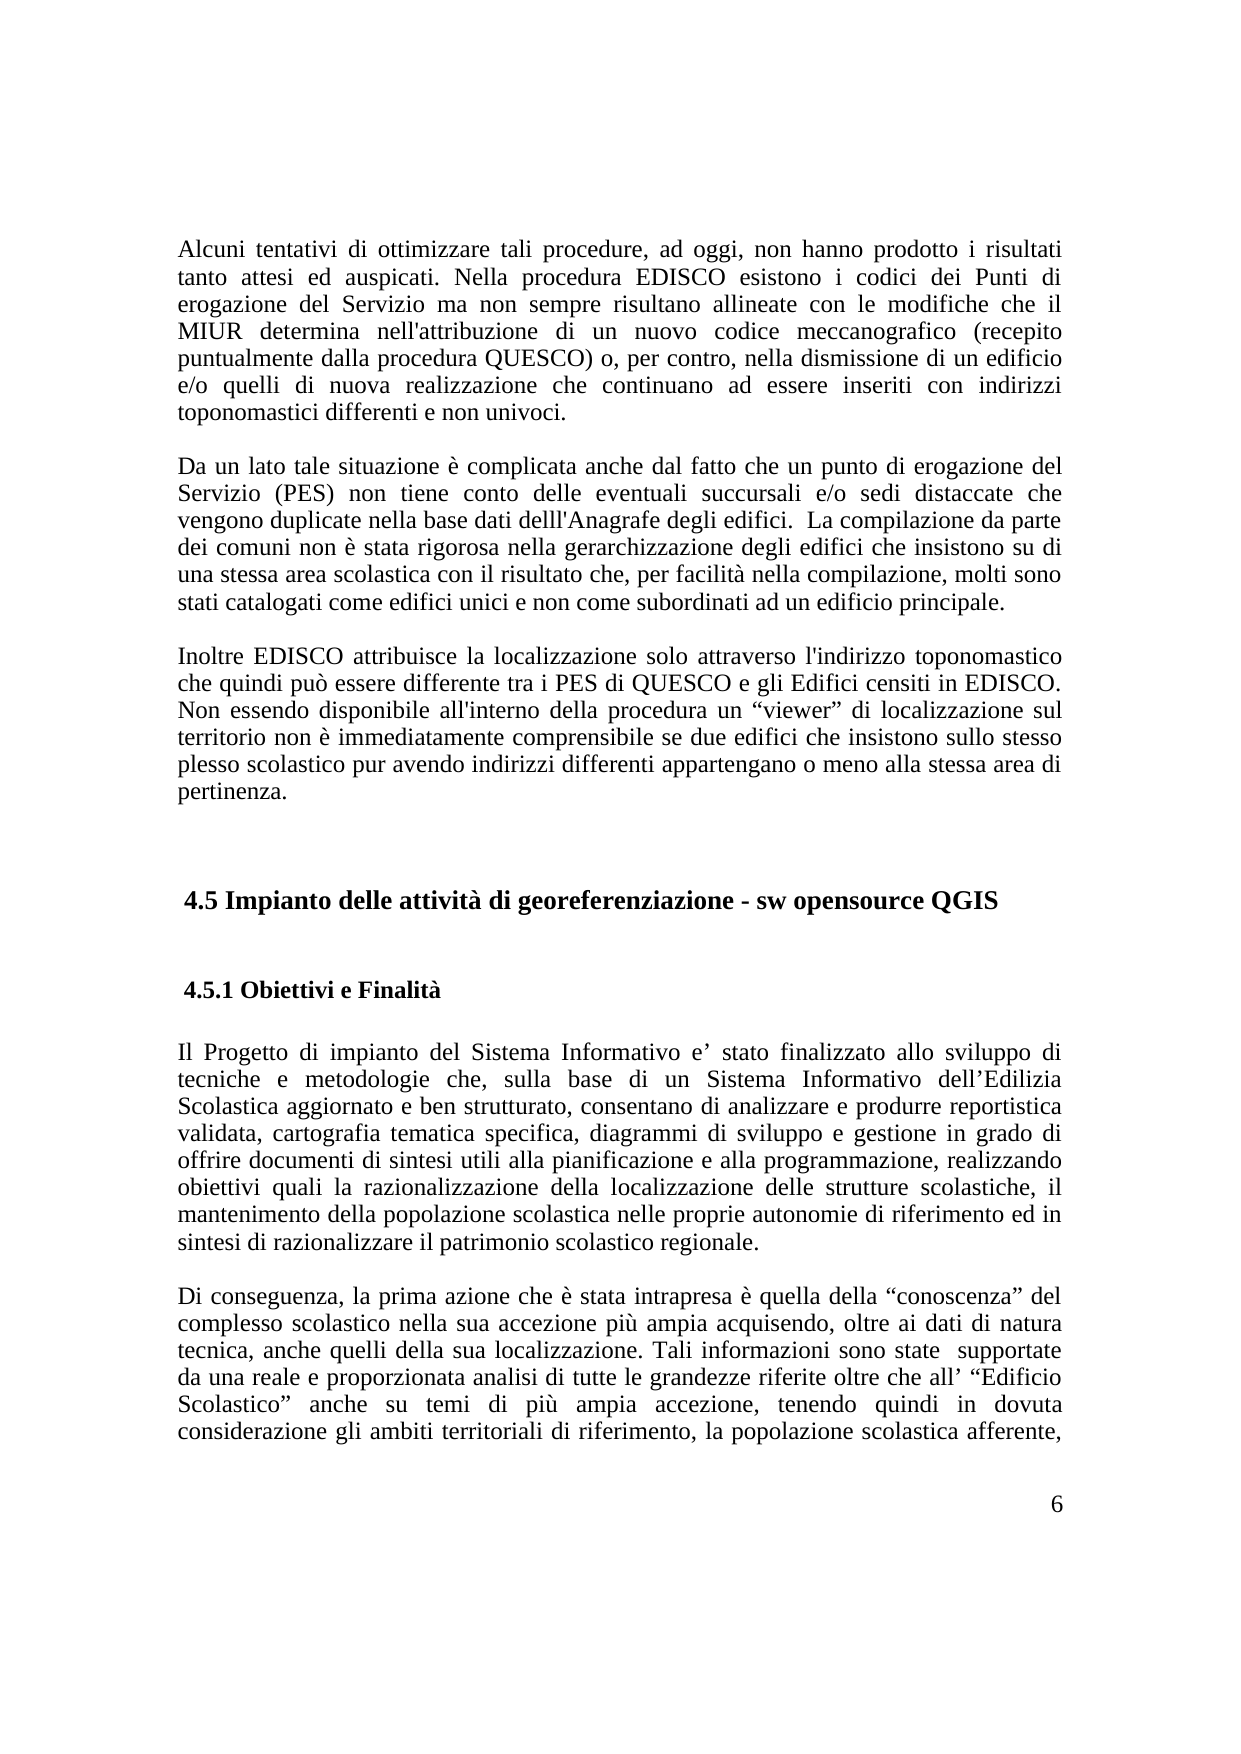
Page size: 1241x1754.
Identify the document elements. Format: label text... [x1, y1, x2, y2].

subtitle Impianto delle attività di georeferenziazione - sw opensource QGIS [177, 884, 1063, 915]
text Da un lato tale situazione è complicata anche dal fatto che un punto di erogazione del Servizio (PES) non tiene conto delle eventuali succursali e/o sedi distaccate che vengono duplicate nella base dati delll'Anagrafe degli edifici. La compilazione da parte dei comuni non è stata rigorosa nella gerarchizzazione degli edifici che insistono su di una stessa area scolastica con il risultato che, per facilità nella compilazione, molti sono stati catalogati come edifici unici e non come subordinati ad un edificio principale. [177, 453, 1063, 615]
text Di conseguenza, la prima azione che è stata intrapresa è quella della “conoscenza” del complesso scolastico nella sua accezione più ampia acquisendo, oltre ai dati di natura tecnica, anche quelli della sua localizzazione. Tali informazioni sono state supportate da una reale e proporzionata analisi di tutte le grandezze riferite oltre che all’ “Edificio Scolastico” anche su temi di più ampia accezione, tenendo quindi in dovuta considerazione gli ambiti territoriali di riferimento, la popolazione scolastica afferente, [177, 1282, 1063, 1445]
text Alcuni tentativi di ottimizzare tali procedure, ad oggi, non hanno prodotto i risultati tanto attesi ed auspicati. Nella procedura EDISCO esistono i codici dei Punti di erogazione del Servizio ma non sempre risultano allineate con le modifiche che il MIUR determina nell'attribuzione di un nuovo codice meccanografico (recepito puntualmente dalla procedura QUESCO) o, per contro, nella dismissione di un edificio e/o quelli di nuova realizzazione che continuano ad essere inseriti con indirizzi toponomastici differenti e non univoci. [177, 236, 1063, 426]
text Il Progetto di impianto del Sistema Informativo e’ stato finalizzato allo sviluppo di tecniche e metodologie che, sulla base di un Sistema Informativo dell’Edilizia Scolastica aggiornato e ben strutturato, consentano di analizzare e produrre reportistica validata, cartografia tematica specifica, diagrammi di sviluppo e gestione in grado di offrire documenti di sintesi utili alla pianificazione e alla programmazione, realizzando obiettivi quali la razionalizzazione della localizzazione delle strutture scolastiche, il mantenimento della popolazione scolastica nelle proprie autonomie di riferimento ed in sintesi di razionalizzare il patrimonio scolastico regionale. [177, 1039, 1063, 1255]
subtitle Obiettivi e Finalità [177, 975, 1063, 1004]
text Inoltre EDISCO attribuisce la localizzazione solo attraverso l'indirizzo toponomastico che quindi può essere differente tra i PES di QUESCO e gli Edifici censiti in EDISCO. Non essendo disponibile all'interno della procedura un “viewer” di localizzazione sul territorio non è immediatamente comprensibile se due edifici che insistono sullo stesso plesso scolastico pur avendo indirizzi differenti appartengano o meno alla stessa area di pertinenza. [177, 642, 1063, 805]
